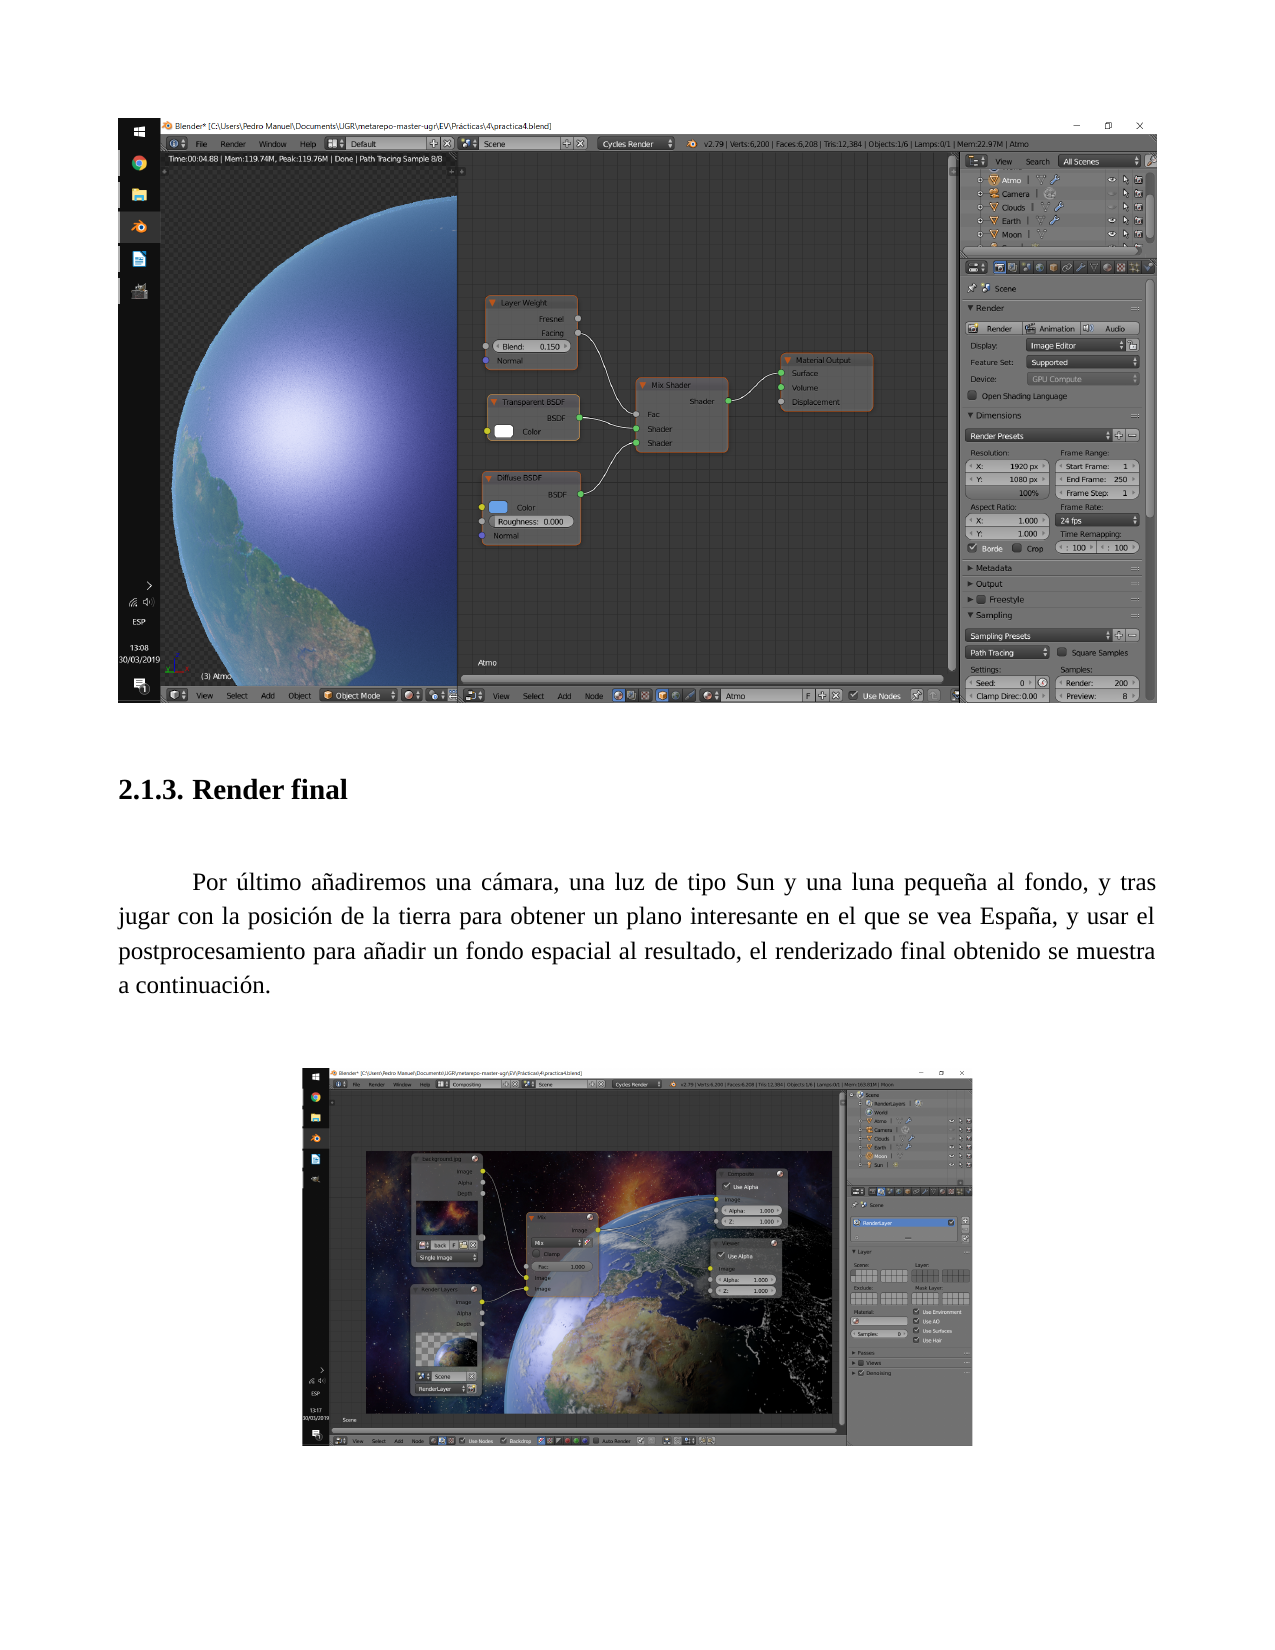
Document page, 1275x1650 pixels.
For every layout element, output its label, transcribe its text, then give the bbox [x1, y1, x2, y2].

picture [118, 118, 1157, 703]
text Por último añadiremos una cámara, una luz de tipo Sun y una luna pequeña al fondo, y tras jugar con la posición de la tierra para obtener un plano interesante en el que se vea España, y usar el postprocesamiento para añadir un fondo espacial al resultado, el renderizado final obtenido se muestra a continuación. [118, 867, 1157, 999]
picture [302, 1068, 973, 1446]
subtitle 2.1.3. Render final [118, 772, 1157, 805]
